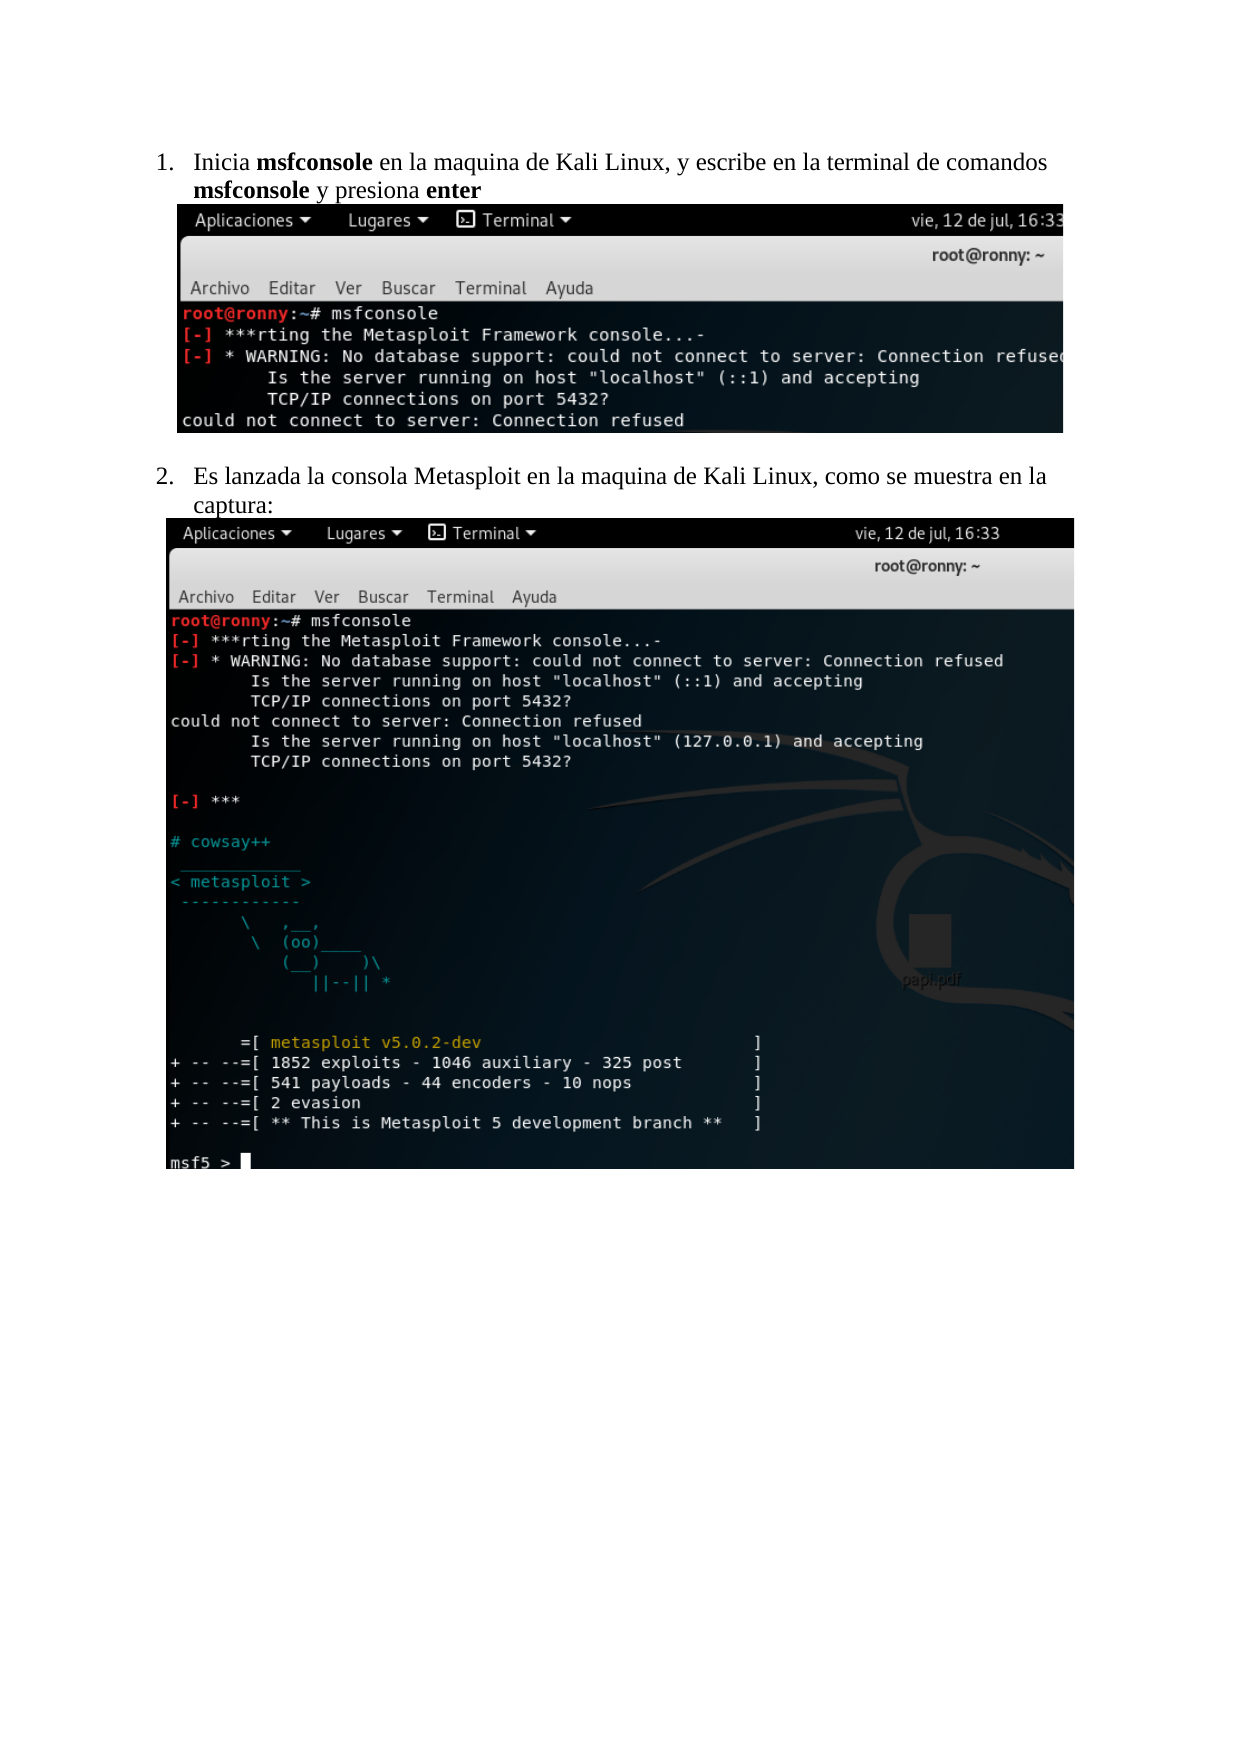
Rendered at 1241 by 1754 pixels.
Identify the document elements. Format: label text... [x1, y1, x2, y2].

list Inicia msfconsole en la maquina de Kali Linux, y escribe en la terminal de comandos msfconsole y presiona enter [156, 147, 1122, 204]
list Es lanzada la consola Metasploit en la maquina de Kali Linux, como se muestra en la captura: [156, 461, 1122, 518]
